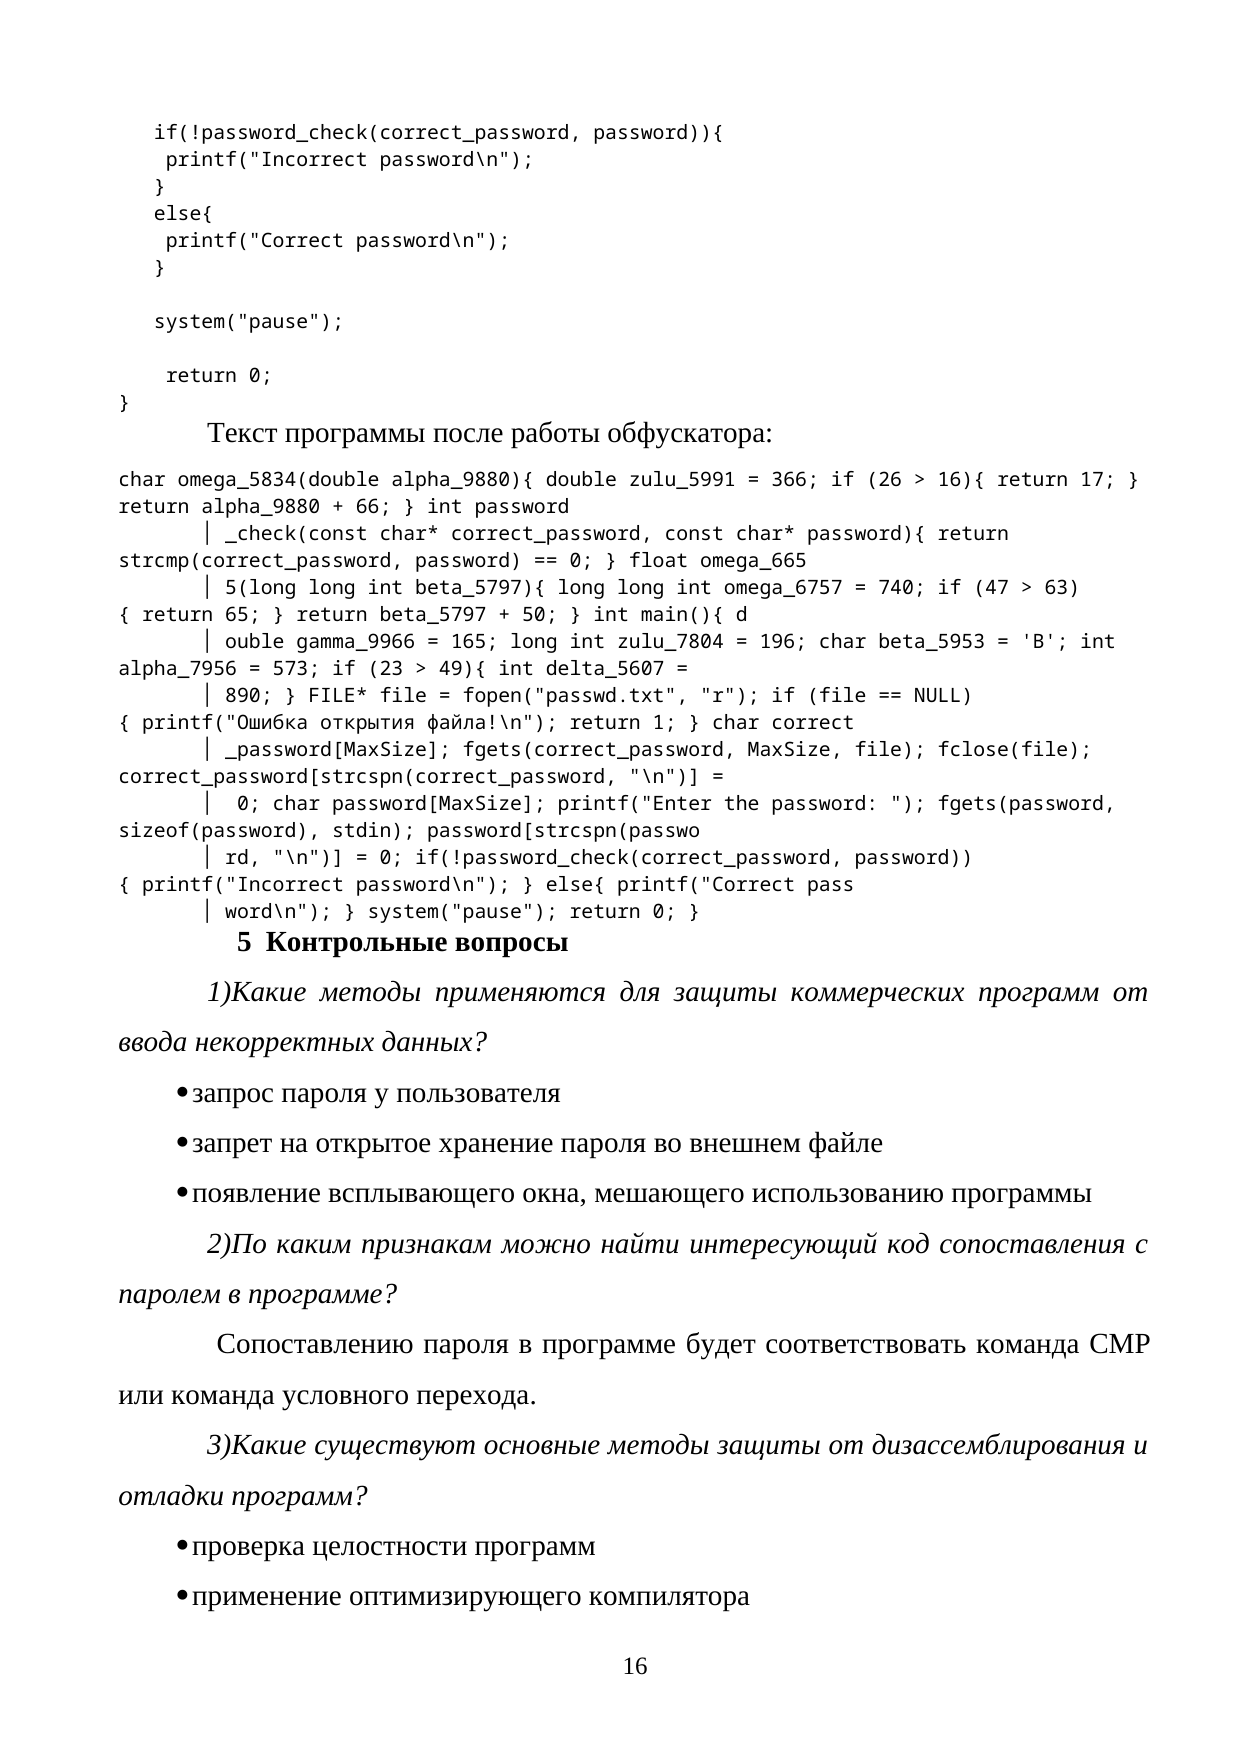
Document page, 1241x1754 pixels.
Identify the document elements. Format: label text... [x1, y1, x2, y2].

text char omega_5834(double alpha_9880){ double zulu_5991 = 366; if (26 > 16){ return 17; } return alpha_9880 + 66; } int password [118, 465, 1152, 519]
text │ 890; } FILE* file = fopen("passwd.txt", "r"); if (file == NULL){ printf("Ошибка открытия файла!\n"); return 1; } char correct [118, 681, 1152, 735]
text return 0; [118, 361, 1152, 388]
text │ ouble gamma_9966 = 165; long int zulu_7804 = 196; char beta_5953 = 'B'; int alpha_7956 = 573; if (23 > 49){ int delta_5607 = [118, 627, 1152, 681]
text │ 0; char password[MaxSize]; printf("Enter the password: "); fgets(password, sizeof(password), stdin); password[strcspn(passwo [118, 789, 1152, 843]
text │ 5(long long int beta_5797){ long long int omega_6757 = 740; if (47 > 63){ return 65; } return beta_5797 + 50; } int main(){ d [118, 573, 1152, 627]
list появление всплывающего окна, мешающего использованию программы [177, 1176, 1152, 1209]
list запрет на открытое хранение пароля во внешнем файле [177, 1125, 1152, 1159]
list проверка целостности программ [177, 1528, 1152, 1562]
text 3)Какие существуют основные методы защиты от дизассемблирования и отладки программ? [118, 1427, 1152, 1511]
text } [118, 388, 1152, 415]
text system("pause"); [118, 307, 1152, 334]
text if(!password_check(correct_password, password)){ [118, 118, 1152, 145]
list применение оптимизирующего компилятора [177, 1578, 1152, 1612]
text │ rd, "\n")] = 0; if(!password_check(correct_password, password)){ printf("Incorrect password\n"); } else{ printf("Correct pass [118, 843, 1152, 897]
list запрос пароля у пользователя [177, 1075, 1152, 1108]
text Текст программы после работы обфускатора: [118, 415, 1152, 448]
text } [118, 172, 1152, 199]
text printf("Incorrect password\n"); [118, 145, 1152, 172]
text │ word\n"); } system("pause"); return 0; } [118, 897, 1152, 924]
text else{ [118, 199, 1152, 226]
text 1)Какие методы применяются для защиты коммерческих программ от ввода некорректных данных? [118, 974, 1152, 1058]
text 2)По каким признакам можно найти интересующий код сопоставления с паролем в программе? [118, 1226, 1152, 1310]
text printf("Correct password\n"); [118, 226, 1152, 253]
text │ _check(const char* correct_password, const char* password){ return strcmp(correct_password, password) == 0; } float omega_665 [118, 519, 1152, 573]
text │ _password[MaxSize]; fgets(correct_password, MaxSize, file); fclose(file); correct_password[strcspn(correct_password, "\n")] = [118, 735, 1152, 789]
text Сопоставлению пароля в программе будет соответствовать команда CMP или команда условного перехода. [118, 1327, 1152, 1411]
list Контрольные вопросы [193, 924, 1152, 957]
text } [118, 253, 1152, 280]
